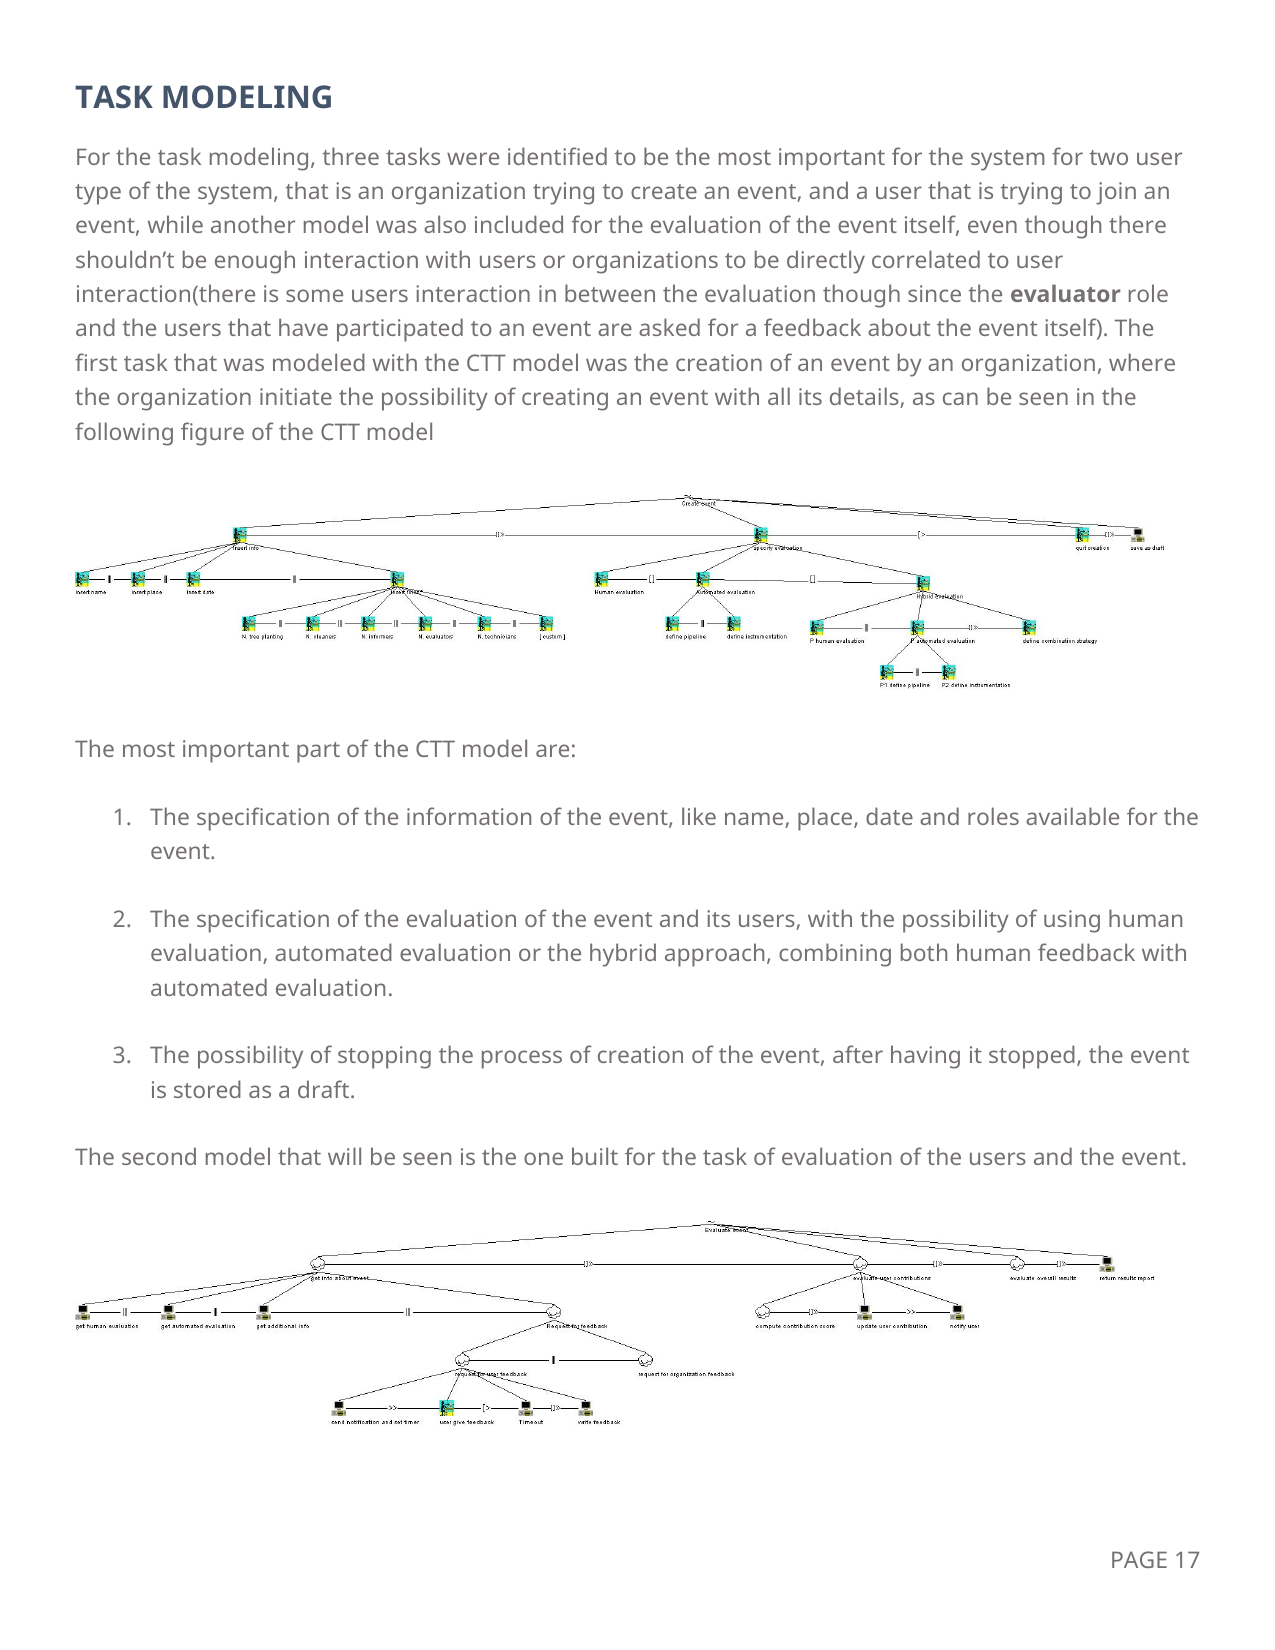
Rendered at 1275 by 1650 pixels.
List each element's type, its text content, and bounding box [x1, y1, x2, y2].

list The possibility of stopping the process of creation of the event, after having it stopped, the event is stored as a draft. [112, 1039, 1200, 1105]
subtitle TASK MODELING [75, 75, 1200, 118]
list The specification of the evaluation of the event and its users, with the possibility of using human evaluation, automated evaluation or the hybrid approach, combining both human feedback with automated evaluation. [112, 903, 1200, 1003]
list The specification of the information of the event, like name, place, date and roles available for the event. [112, 801, 1200, 866]
text The most important part of the CTT model are: [75, 733, 1200, 764]
text For the task modeling, three tasks were identified to be the most important for the system for two user type of the system, that is an organization trying to create an event, and a user that is trying to join an event, while another model was also included for the evaluation of the event itself, even though there shouldn’t be enough interaction with users or organizations to be directly correlated to user interaction(there is some users interaction in between the evaluation though since the evaluator role and the users that have participated to an event are asked for a feedback about the event itself). The first task that was modeled with the CTT model was the creation of an event by an organization, where the organization initiate the possibility of creating an event with all its details, as can be seen in the following figure of the CTT model [75, 141, 1200, 447]
text The second model that will be seen is the one built for the task of evaluation of the users and the event. [75, 1141, 1200, 1173]
